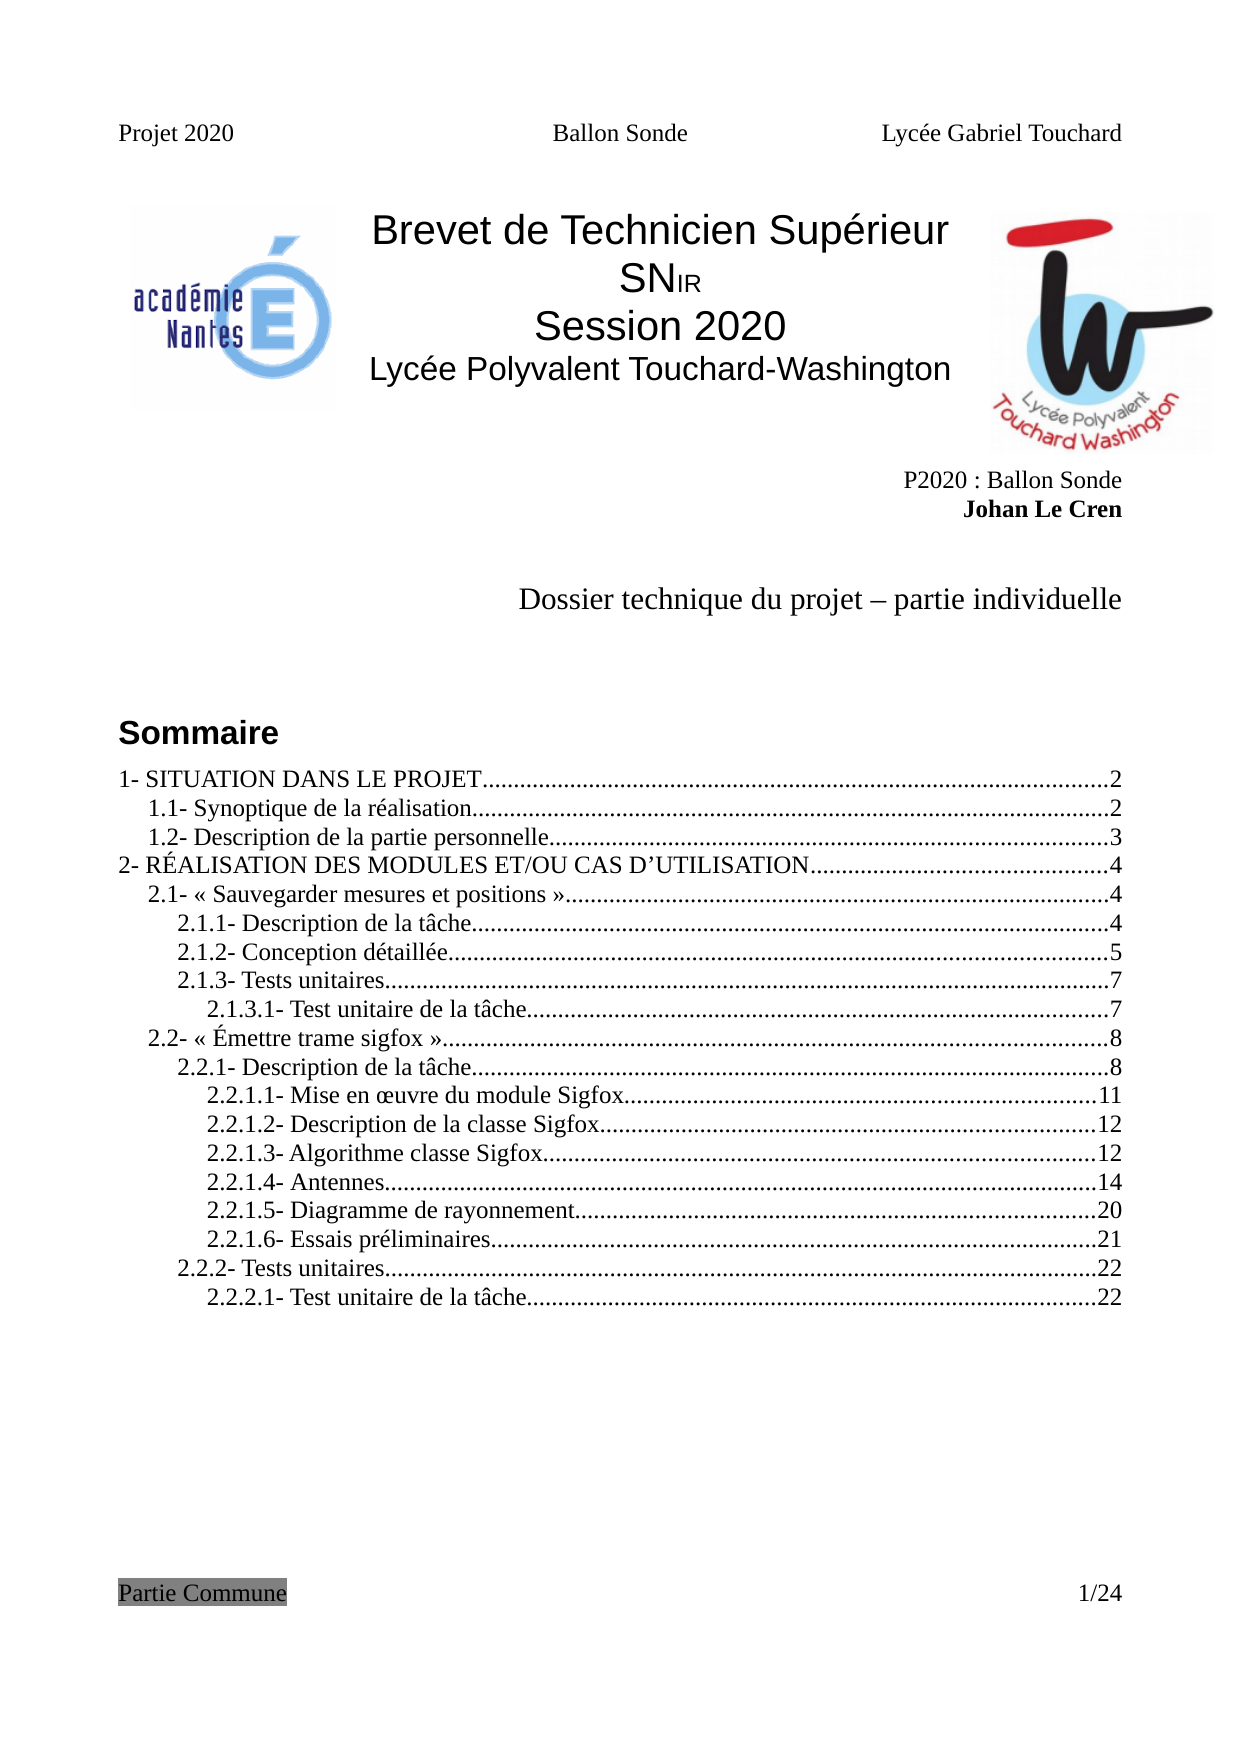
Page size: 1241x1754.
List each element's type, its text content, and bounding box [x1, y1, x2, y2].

text 2.1.3.1- Test unitaire de la tâche 7 [207, 994, 1122, 1023]
text 2.2.1.4- Antennes 14 [207, 1167, 1122, 1196]
text 2.2.2.1- Test unitaire de la tâche 22 [207, 1282, 1122, 1311]
table_header Brevet de Technicien Supérieur SNIR Session 2020 Lycée Polyvalent Touchard-Washington [347, 205, 973, 466]
text 1.1- Synoptique de la réalisation 2 [148, 793, 1122, 822]
text 1- SITUATION DANS LE PROJET 2 [118, 764, 1122, 793]
text 2.1.1- Description de la tâche 4 [177, 908, 1122, 937]
text 2.1.2- Conception détaillée 5 [177, 937, 1122, 966]
table_header [974, 205, 989, 466]
text 2.2.1.1- Mise en œuvre du module Sigfox 11 [207, 1081, 1122, 1109]
text Dossier technique du projet – partie individuelle [118, 581, 1122, 616]
text 2.1- « Sauvegarder mesures et positions » 4 [148, 879, 1122, 908]
table_header [118, 205, 347, 466]
text 2.2.1.3- Algorithme classe Sigfox 12 [207, 1138, 1122, 1167]
text 2.1.3- Tests unitaires 7 [177, 966, 1122, 994]
picture [989, 205, 1222, 466]
table_header [1222, 205, 1238, 466]
text 2.2- « Émettre trame sigfox » 8 [148, 1023, 1122, 1052]
text 1.2- Description de la partie personnelle 3 [148, 822, 1122, 851]
subtitle Sommaire [118, 713, 1122, 752]
text 2.2.1.2- Description de la classe Sigfox 12 [207, 1109, 1122, 1138]
text 2- RÉALISATION DES MODULES ET/OU CAS D’UTILISATION 4 [118, 851, 1122, 879]
text Johan Le Cren [118, 494, 1122, 523]
text 2.2.2- Tests unitaires 22 [177, 1253, 1122, 1282]
text 2.2.1- Description de la tâche 8 [177, 1052, 1122, 1081]
text 2.2.1.6- Essais préliminaires 21 [207, 1224, 1122, 1253]
text 2.2.1.5- Diagramme de rayonnement 20 [207, 1196, 1122, 1224]
picture [130, 205, 335, 410]
text P2020 : Ballon Sonde [118, 466, 1122, 494]
